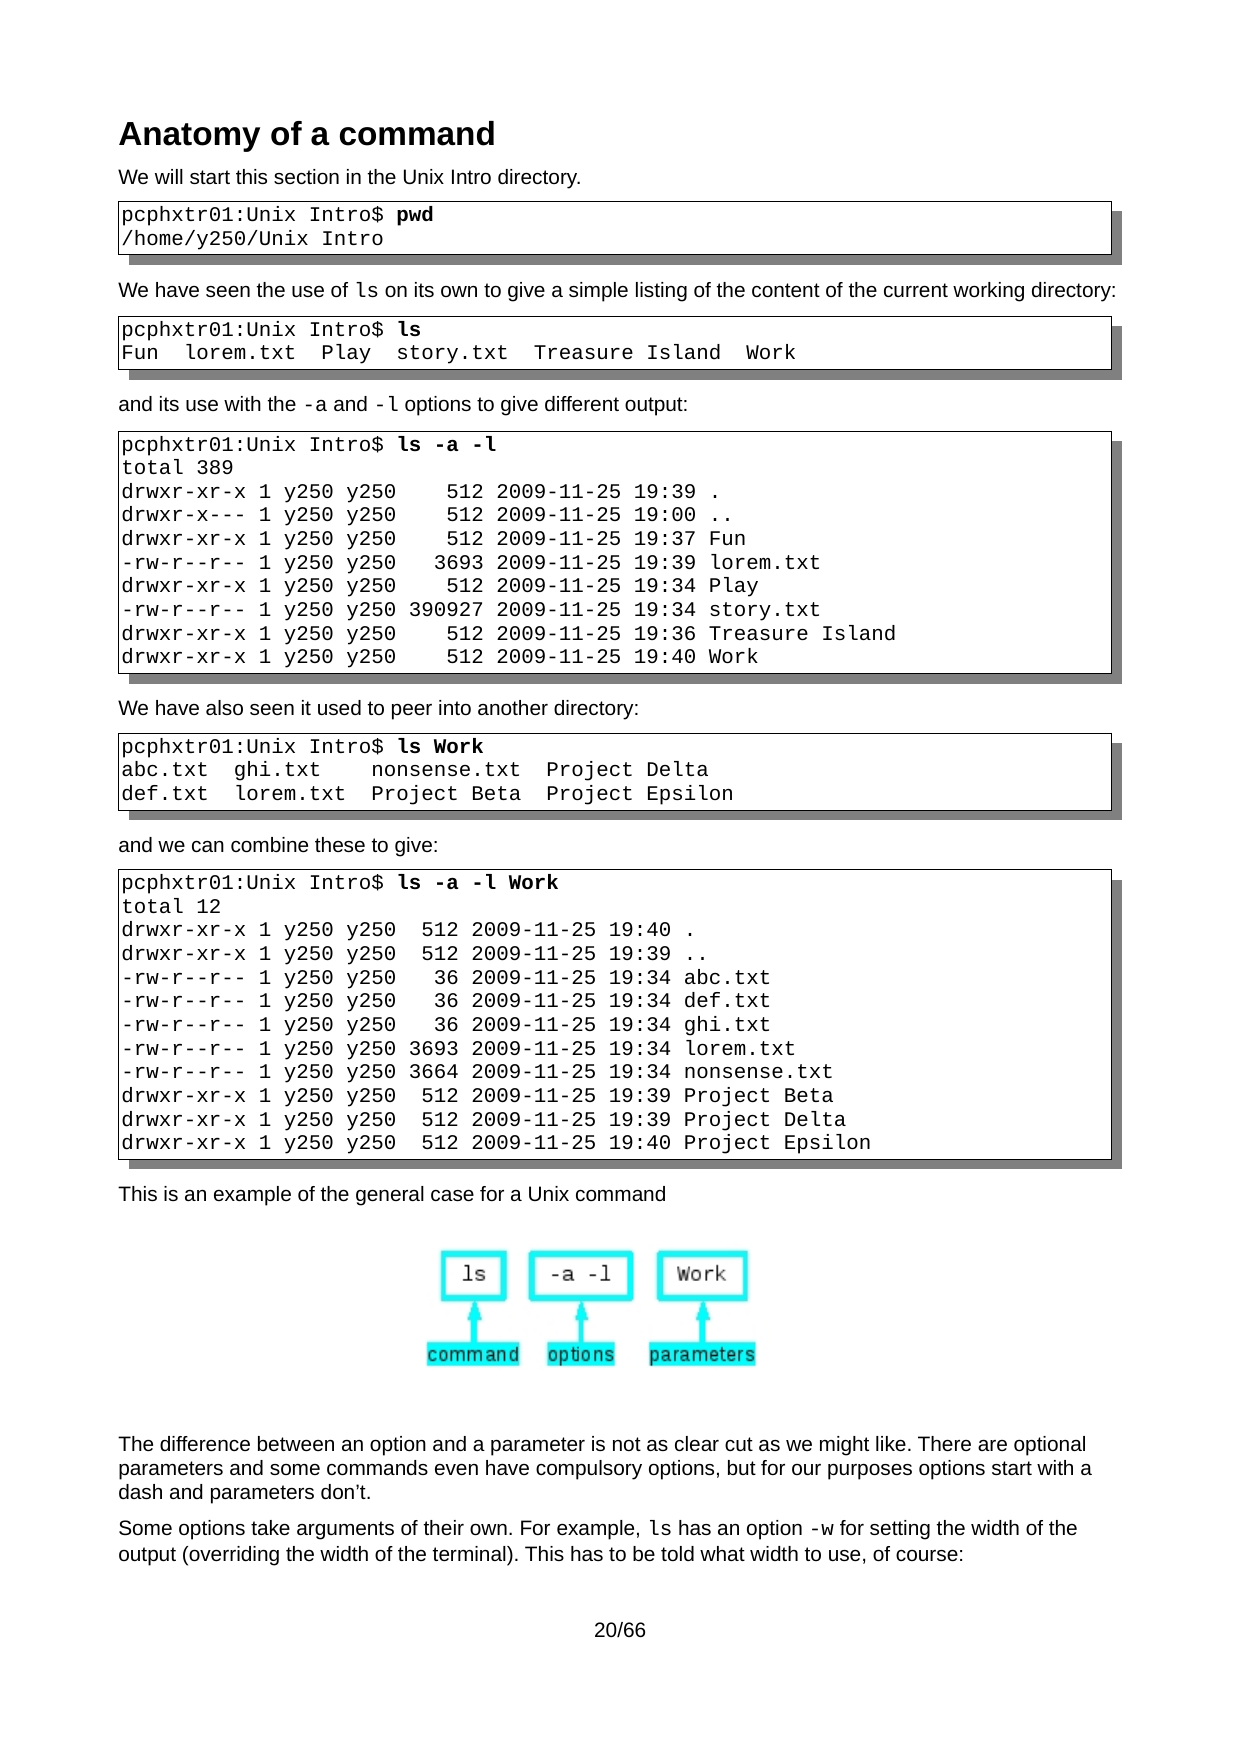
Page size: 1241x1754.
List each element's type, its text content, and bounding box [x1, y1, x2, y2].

text We will start this section in the Unix Intro directory. [118, 164, 1122, 188]
text pcphxtr01:Unix Intro$ pwd /home/y250/Unix Intro [119, 202, 1111, 254]
text The difference between an option and a parameter is not as clear cut as we might like. There are optional parameters and some commands even have compulsory options, but for our purposes options start with a dash and parameters don’t. [118, 1432, 1122, 1503]
text This is an example of the general case for a Unix command [118, 1182, 1122, 1206]
text and its use with the ‑a and ‑l options to give different output: [118, 392, 1122, 418]
text pcphxtr01:Unix Intro$ ls Fun lorem.txt Play story.txt Treasure Island Work [119, 317, 1111, 369]
text pcphxtr01:Unix Intro$ ls ‑a ‑l total 389 drwxr-xr-x 1 y250 y250 512 2009-11-25 19:39 . drwxr-x--- 1 y250 y250 512 2009-11-25 19:00 .. drwxr-xr-x 1 y250 y250 512 2009-11-25 19:37 Fun -rw-r--r-- 1 y250 y250 3693 2009-11-25 19:39 lorem.txt drwxr-xr-x 1 y250 y250 512 2009-11-25 19:34 Play -rw-r--r-- 1 y250 y250 390927 2009-11-25 19:34 story.txt drwxr-xr-x 1 y250 y250 512 2009-11-25 19:36 Treasure Island drwxr-xr-x 1 y250 y250 512 2009-11-25 19:40 Work [119, 432, 1111, 673]
text We have also seen it used to peer into another directory: [118, 696, 1122, 720]
picture [177, 1218, 1064, 1396]
text Some options take arguments of their own. For example, ls has an option ‑w for setting the width of the output (overriding the width of the terminal). This has to be told what width to use, of course: [118, 1516, 1122, 1566]
subtitle Anatomy of a command [118, 113, 1122, 152]
text We have seen the use of ls on its own to give a simple listing of the content of the current working directory: [118, 277, 1122, 303]
text pcphxtr01:Unix Intro$ ls Work abc.txt ghi.txt nonsense.txt Project Delta def.txt lorem.txt Project Beta Project Epsilon [119, 734, 1111, 809]
text pcphxtr01:Unix Intro$ ls ‑a ‑l Work total 12 drwxr-xr-x 1 y250 y250 512 2009-11-25 19:40 . drwxr-xr-x 1 y250 y250 512 2009-11-25 19:39 .. -rw-r--r-- 1 y250 y250 36 2009-11-25 19:34 abc.txt -rw-r--r-- 1 y250 y250 36 2009-11-25 19:34 def.txt -rw-r--r-- 1 y250 y250 36 2009-11-25 19:34 ghi.txt -rw-r--r-- 1 y250 y250 3693 2009-11-25 19:34 lorem.txt -rw-r--r-- 1 y250 y250 3664 2009-11-25 19:34 nonsense.txt drwxr-xr-x 1 y250 y250 512 2009-11-25 19:39 Project Beta drwxr-xr-x 1 y250 y250 512 2009-11-25 19:39 Project Delta drwxr-xr-x 1 y250 y250 512 2009-11-25 19:40 Project Epsilon [119, 870, 1111, 1159]
text and we can combine these to give: [118, 833, 1122, 857]
